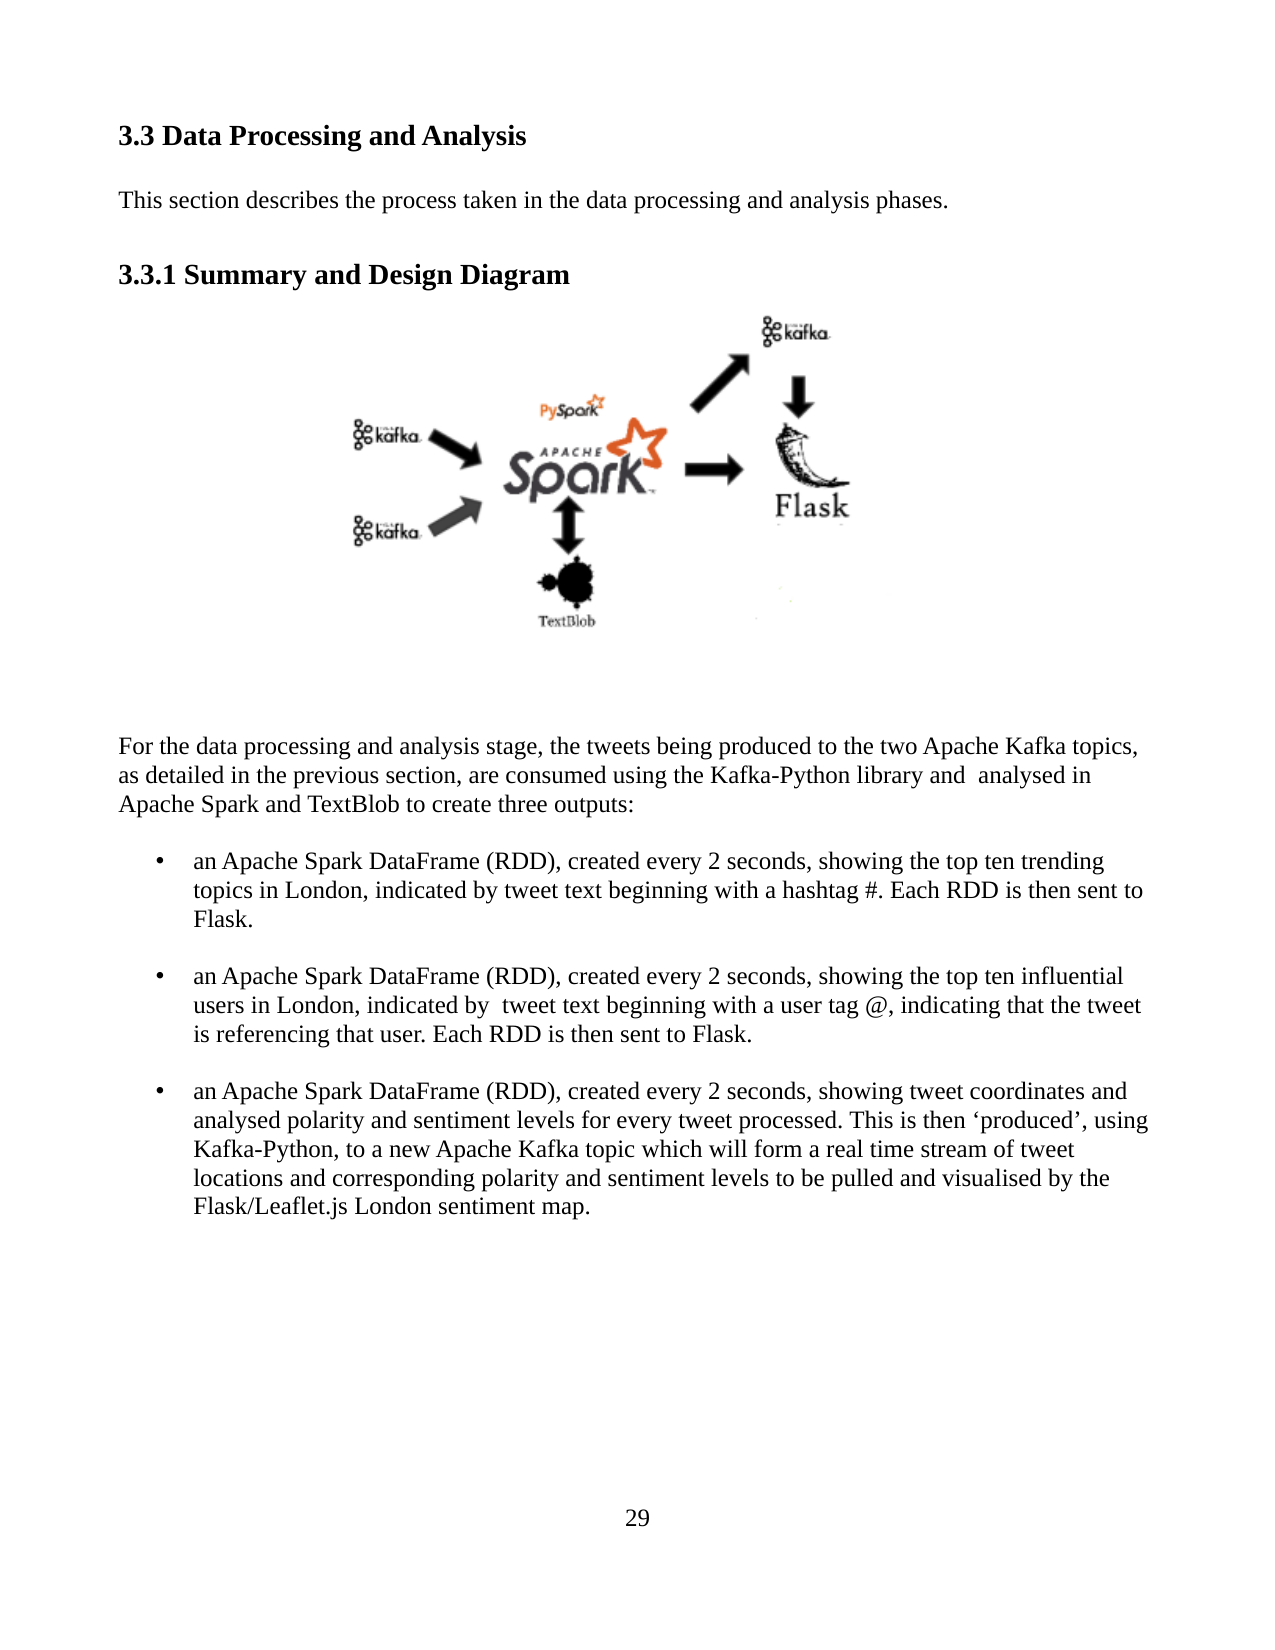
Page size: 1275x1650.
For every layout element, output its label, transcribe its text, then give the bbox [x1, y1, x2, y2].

text For the data processing and analysis stage, the tweets being produced to the two Apache Kafka topics, as detailed in the previous section, are consumed using the Kafka-Python library and analysed in Apache Spark and TextBlob to create three outputs: [118, 731, 1157, 818]
list an Apache Spark DataFrame (RDD), created every 2 seconds, showing the top ten influential users in London, indicated by tweet text beginning with a user tag @, indicating that the tweet is referencing that user. Each RDD is then sent to Flask. [156, 961, 1157, 1048]
text This section describes the process taken in the data processing and analysis phases. [118, 185, 1157, 214]
picture [352, 310, 895, 646]
text 3.3.1 Summary and Design Diagram [118, 257, 1157, 291]
list an Apache Spark DataFrame (RDD), created every 2 seconds, showing the top ten trending topics in London, indicated by tweet text beginning with a hashtag #. Each RDD is then sent to Flask. [156, 846, 1157, 933]
list an Apache Spark DataFrame (RDD), created every 2 seconds, showing tweet coordinates and analysed polarity and sentiment levels for every tweet processed. This is then ‘produced’, using Kafka-Python, to a new Apache Kafka topic which will form a real time stream of tweet locations and corresponding polarity and sentiment levels to be pulled and visualised by the Flask/Leaflet.js London sentiment map. [156, 1076, 1157, 1220]
text 3.3 Data Processing and Analysis [118, 118, 1157, 152]
